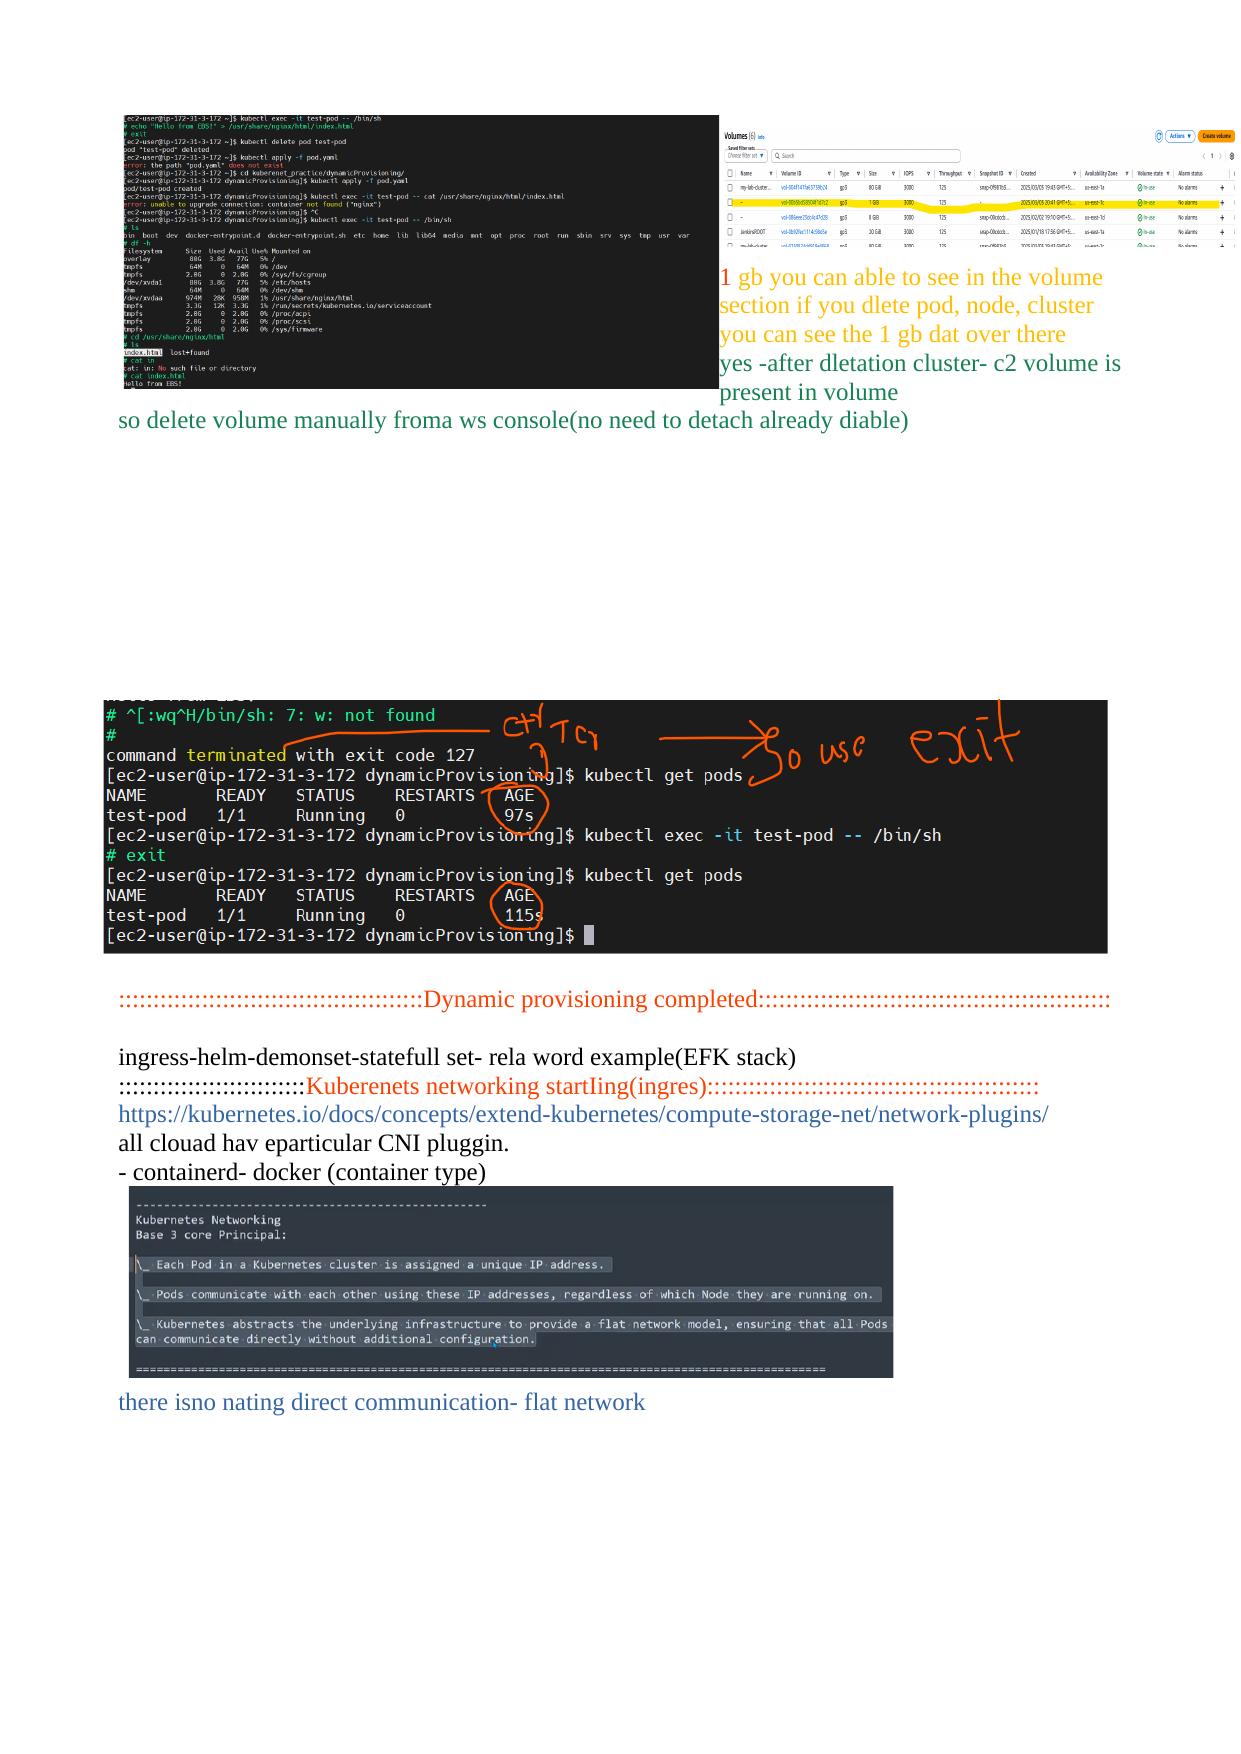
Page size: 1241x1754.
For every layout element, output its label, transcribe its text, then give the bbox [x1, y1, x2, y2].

text ingress-helm-demonset-statefull set- rela word example(EFK stack) [118, 1013, 1122, 1071]
picture [724, 127, 1235, 247]
picture [103, 698, 1108, 956]
picture [123, 115, 720, 389]
text ::::::::::::::::::::::::::::::::::::::::::::Dynamic provisioning completed::::::::::::::::::::::::::::::::::::::::::::::::::: [118, 984, 1122, 1013]
text https://kubernetes.io/docs/concepts/extend-kubernetes/compute-storage-net/network-plugins/ all clouad hav eparticular CNI pluggin. - containerd- docker (container type) there isno nating direct communication- flat network [118, 1099, 1122, 1416]
picture [128, 1186, 894, 1378]
text :::::::::::::::::::::::::::Kuberenets networking startIing(ingres):::::::::::::::::::::::::::::::::::::::::::::::: [118, 1071, 1122, 1099]
text 1 gb you can able to see in the volume section if you dlete pod, node, cluster you can see the 1 gb dat over there yes -after dletation cluster- c2 volume is present in volume so delete volume manually froma ws console(no need to detach already diable) [118, 118, 1122, 434]
